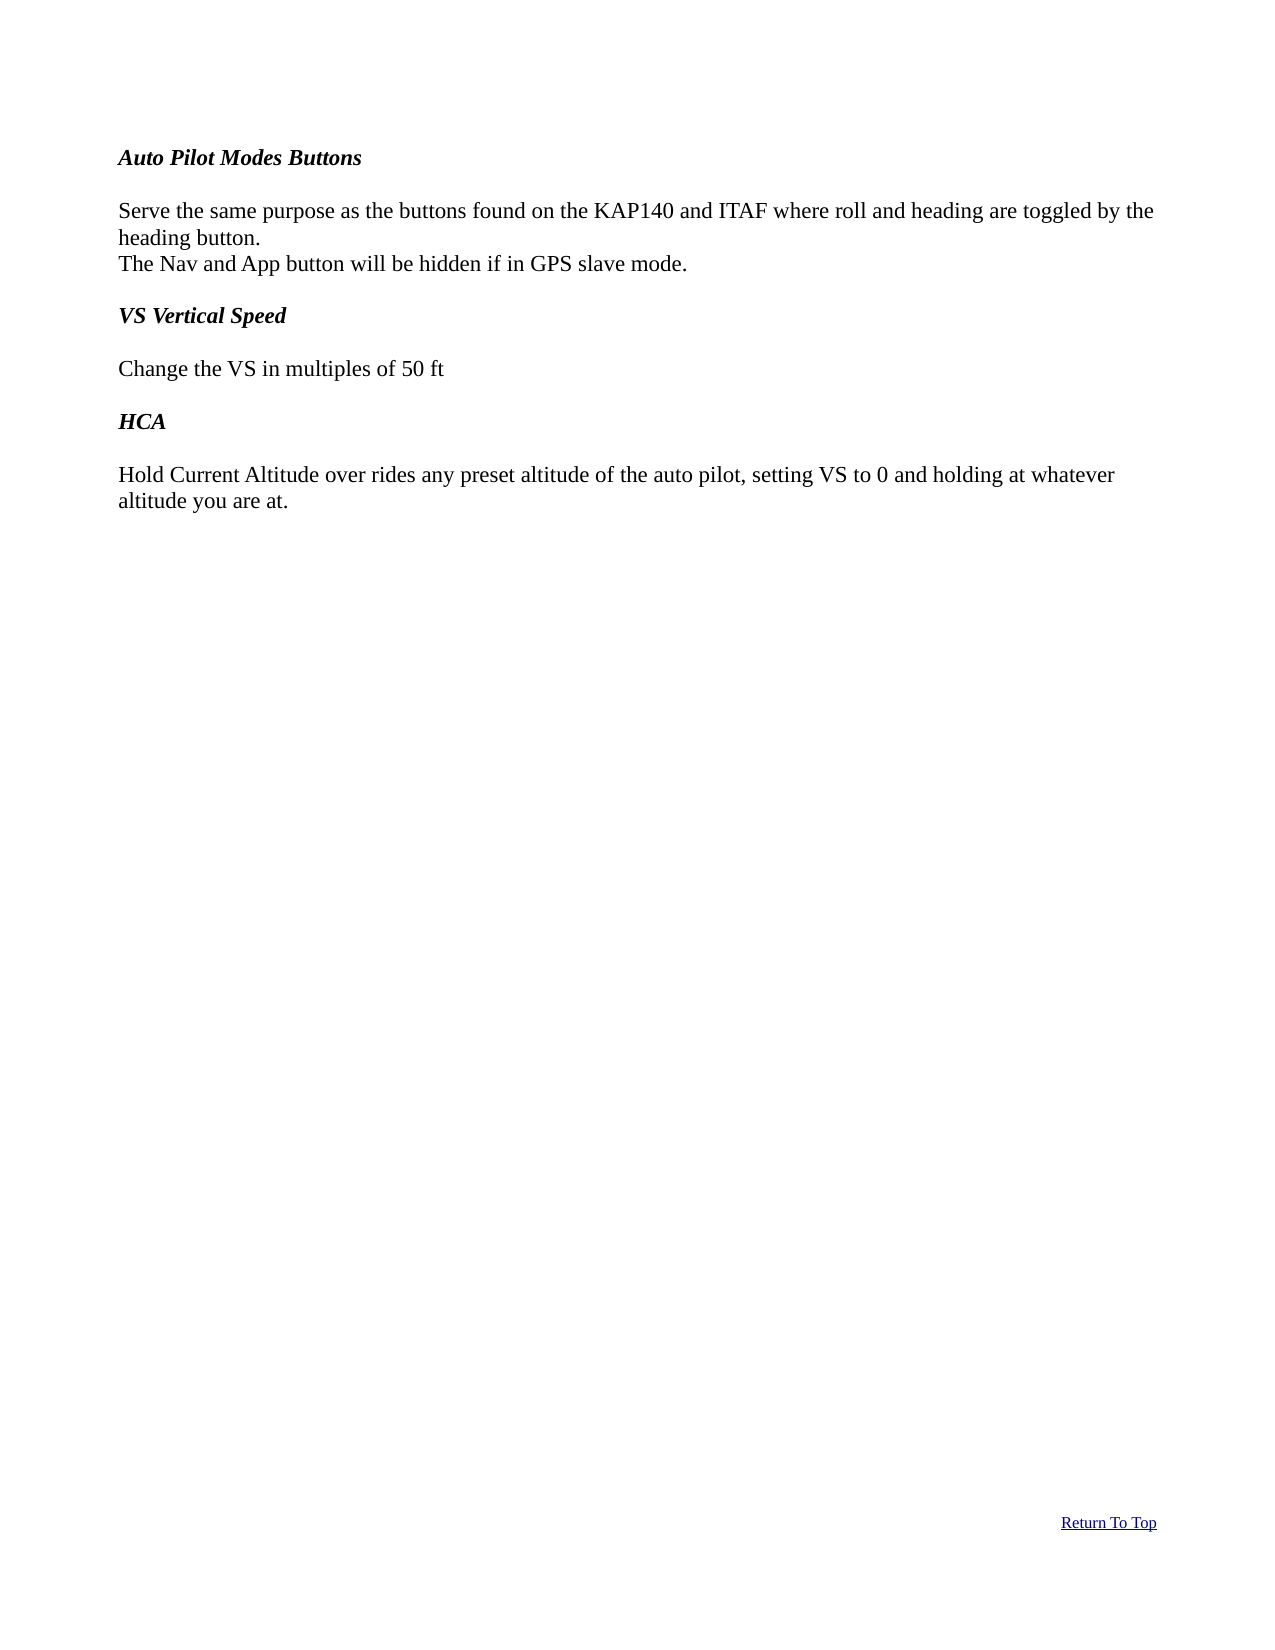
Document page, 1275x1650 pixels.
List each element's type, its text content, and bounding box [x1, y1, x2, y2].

text Hold Current Altitude over rides any preset altitude of the auto pilot, setting VS to 0 and holding at whatever altitude you are at. [118, 461, 1157, 513]
text HCA [118, 408, 1157, 434]
text The Nav and App button will be hidden if in GPS slave mode. [118, 250, 1157, 276]
text Serve the same purpose as the buttons found on the KAP140 and ITAF where roll and heading are toggled by the heading button. [118, 197, 1157, 250]
text Auto Pilot Modes Buttons [118, 144, 1157, 171]
text Change the VS in multiples of 50 ft [118, 355, 1157, 382]
text VS Vertical Speed [118, 303, 1157, 329]
